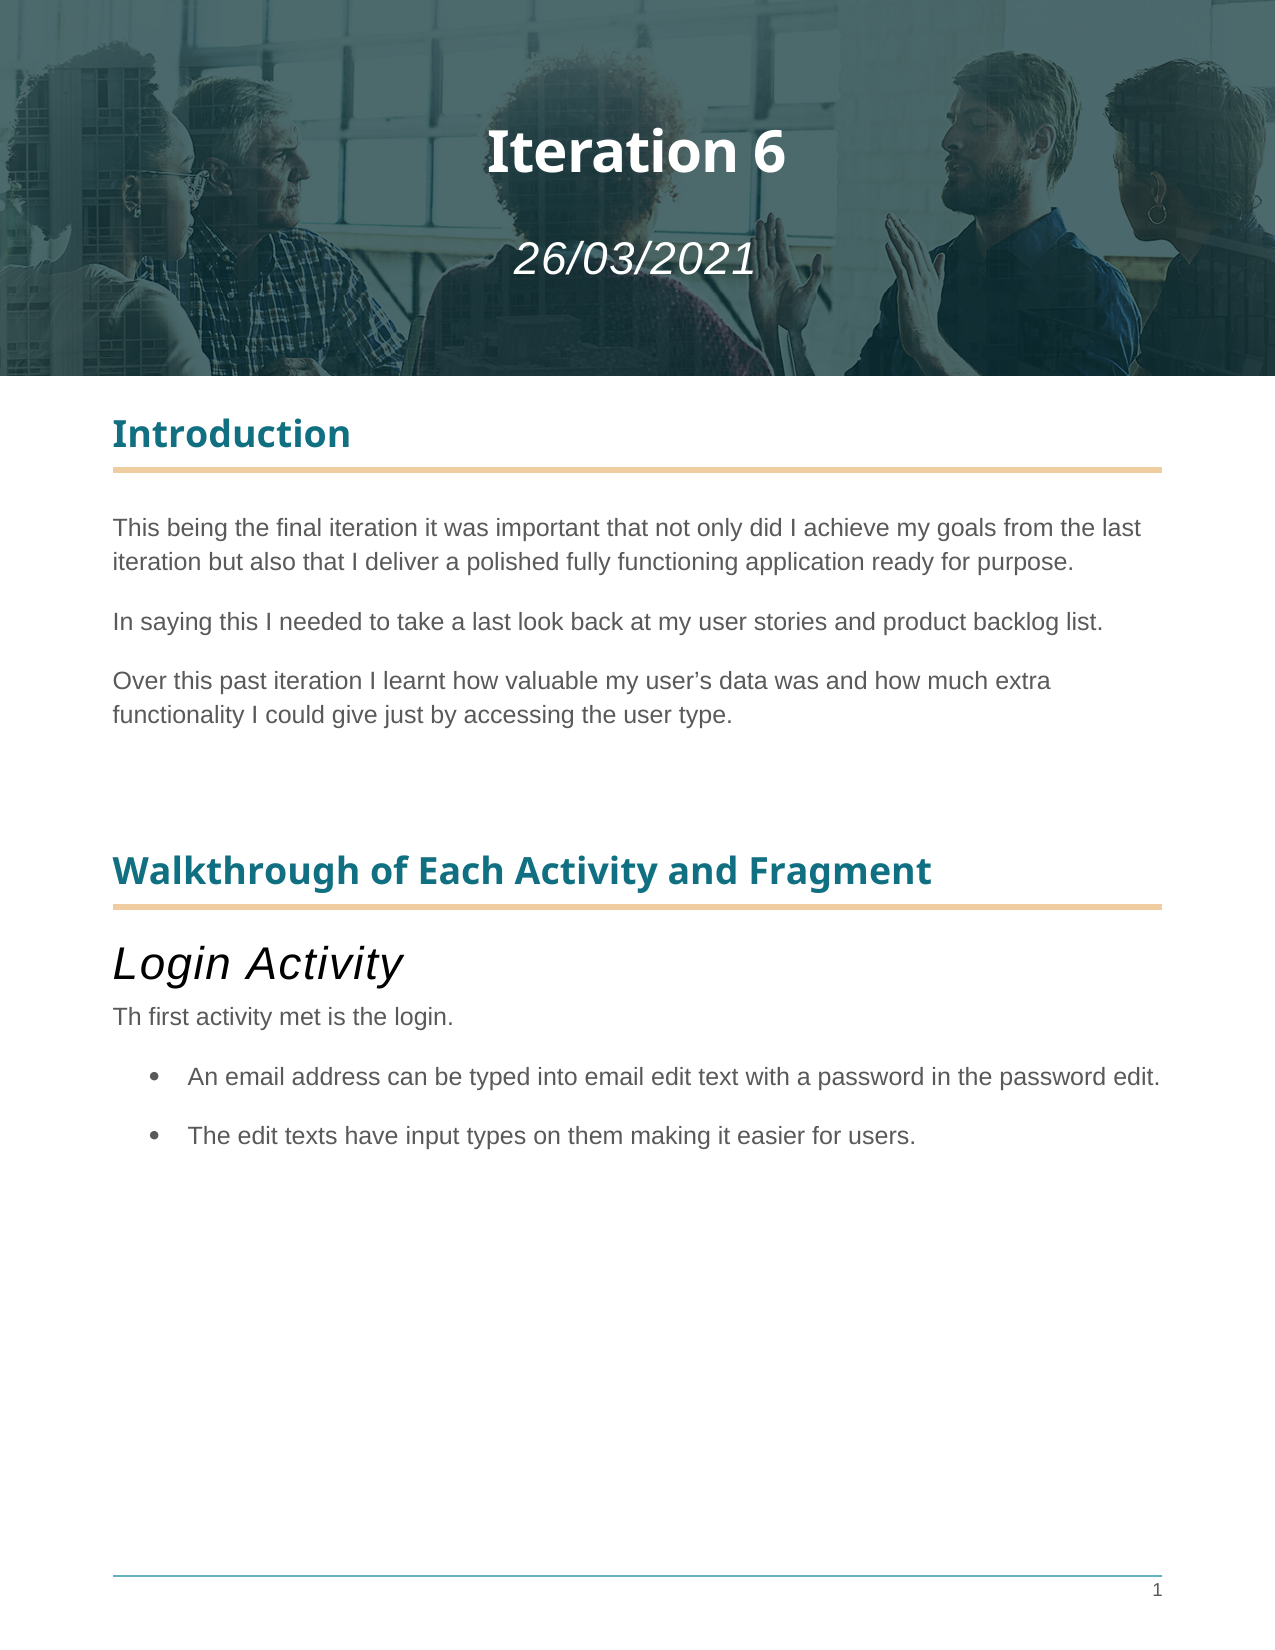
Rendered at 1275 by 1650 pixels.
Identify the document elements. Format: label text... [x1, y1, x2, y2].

text Th first activity met is the login. [112, 1002, 1162, 1031]
subtitle Walkthrough of Each Activity and Fragment [112, 844, 1162, 910]
text Over this past iteration I learnt how valuable my user’s data was and how much extra functionality I could give just by accessing the user type. [112, 666, 1162, 729]
subtitle Login Activity [112, 937, 1162, 989]
text In saying this I needed to take a last look back at my user stories and product backlog list. [112, 606, 1162, 635]
subtitle Introduction [112, 407, 1162, 473]
list An email address can be typed into email edit text with a password in the password edit. [150, 1062, 1162, 1090]
text This being the final iteration it was important that not only did I achieve my goals from the last iteration but also that I deliver a polished fully functioning application ready for purpose. [112, 512, 1162, 576]
list The edit texts have input types on them making it easier for users. [150, 1121, 1162, 1150]
